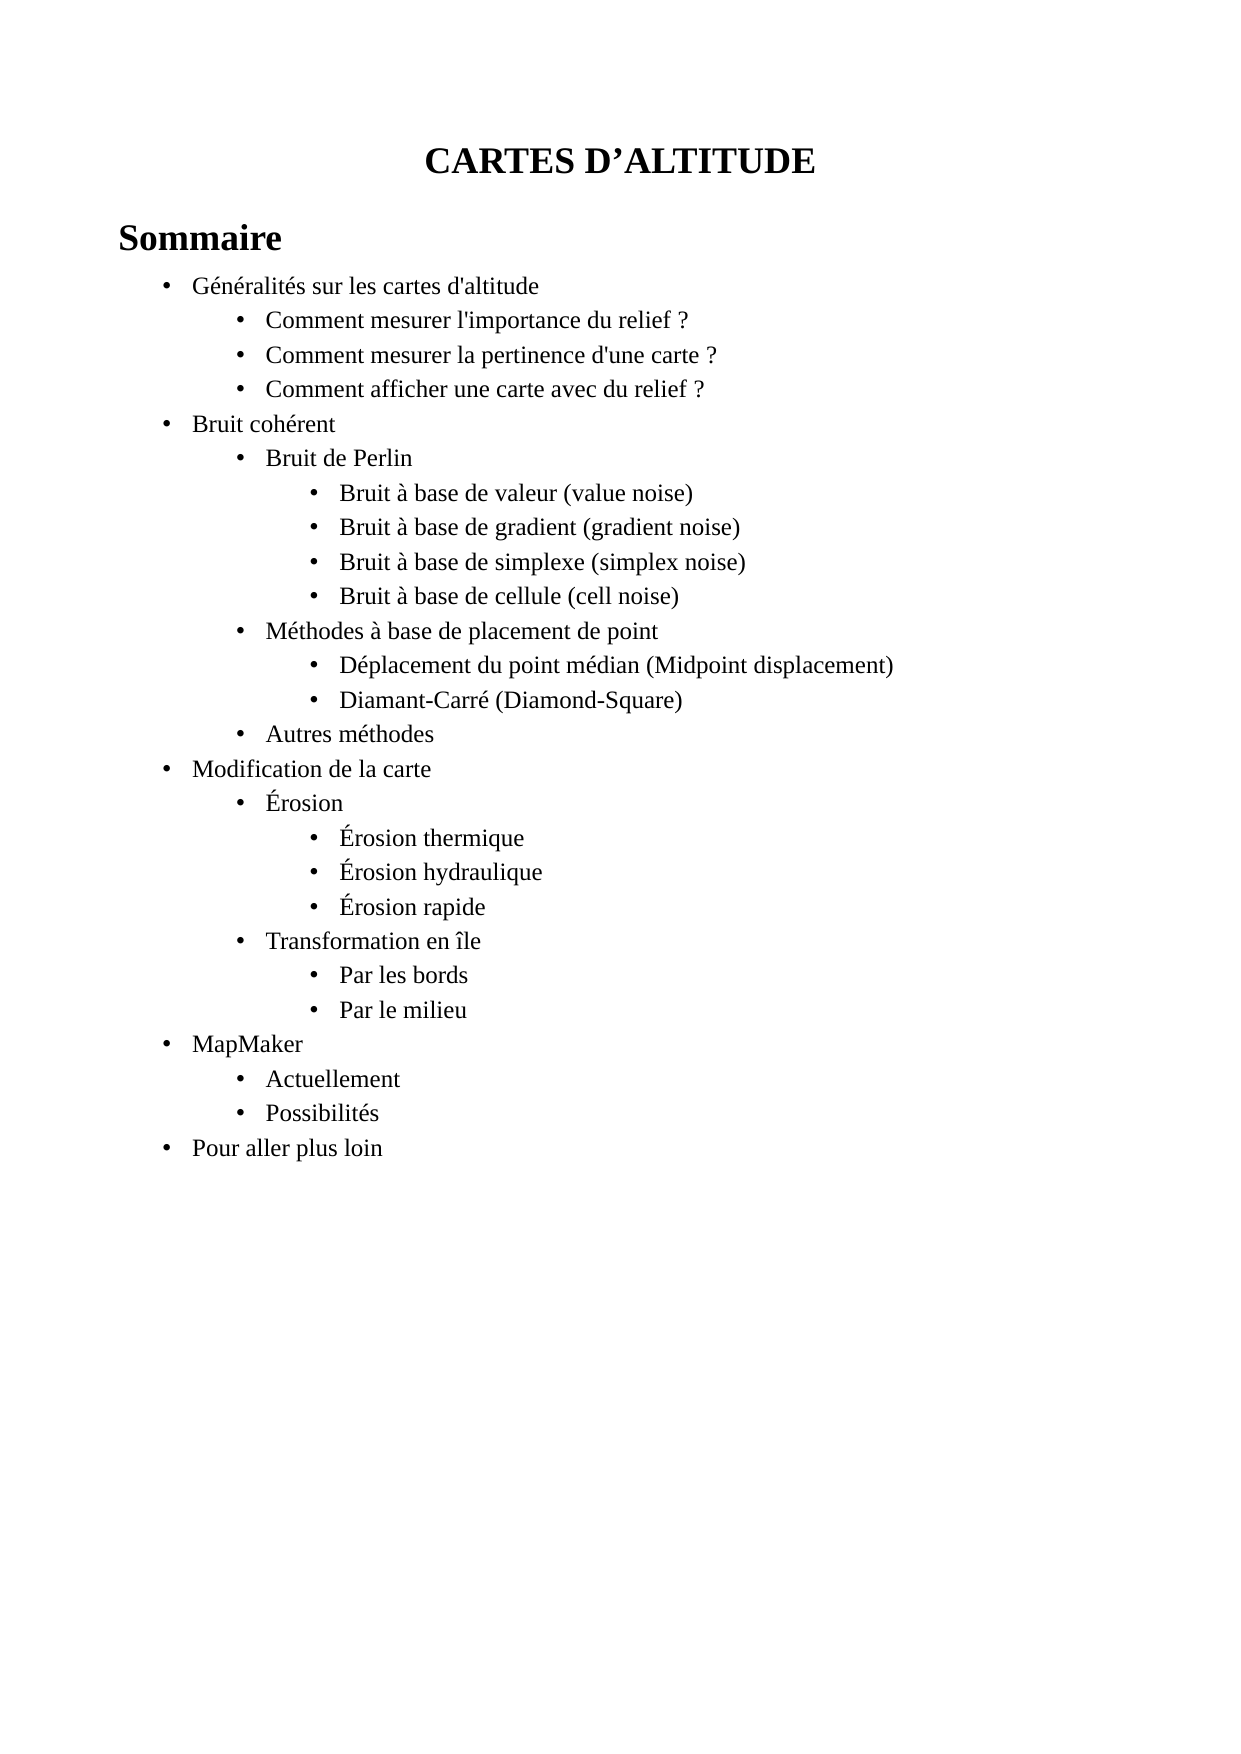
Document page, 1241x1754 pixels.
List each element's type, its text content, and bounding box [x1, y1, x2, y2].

list Actuellement [236, 1064, 1122, 1093]
list Bruit à base de simplexe (simplex noise) [309, 547, 1122, 576]
list Méthodes à base de placement de point [236, 616, 1122, 644]
list Diamant-Carré (Diamond-Square) [309, 685, 1122, 713]
list Comment afficher une carte avec du relief ? [236, 374, 1122, 403]
list Érosion hydraulique [309, 857, 1122, 886]
list Bruit à base de valeur (value noise) [309, 478, 1122, 507]
list Pour aller plus loin [162, 1133, 1122, 1162]
list Transformation en île [236, 926, 1122, 955]
list Déplacement du point médian (Midpoint displacement) [309, 650, 1122, 679]
list Bruit cohérent [162, 409, 1122, 438]
subtitle CARTES D’ALTITUDE [118, 139, 1122, 182]
list Érosion rapide [309, 892, 1122, 920]
list Par le milieu [309, 995, 1122, 1024]
list Érosion thermique [309, 823, 1122, 851]
list Possibilités [236, 1098, 1122, 1127]
list Autres méthodes [236, 719, 1122, 748]
list Comment mesurer l'importance du relief ? [236, 306, 1122, 334]
list Par les bords [309, 961, 1122, 989]
list Bruit à base de cellule (cell noise) [309, 581, 1122, 610]
list Bruit à base de gradient (gradient noise) [309, 512, 1122, 541]
list Modification de la carte [162, 754, 1122, 782]
list Érosion [236, 788, 1122, 817]
list Généralités sur les cartes d'altitude [162, 271, 1122, 300]
list Comment mesurer la pertinence d'une carte ? [236, 340, 1122, 369]
list MapMaker [162, 1029, 1122, 1058]
list Bruit de Perlin [236, 443, 1122, 472]
subtitle Sommaire [118, 215, 1122, 258]
